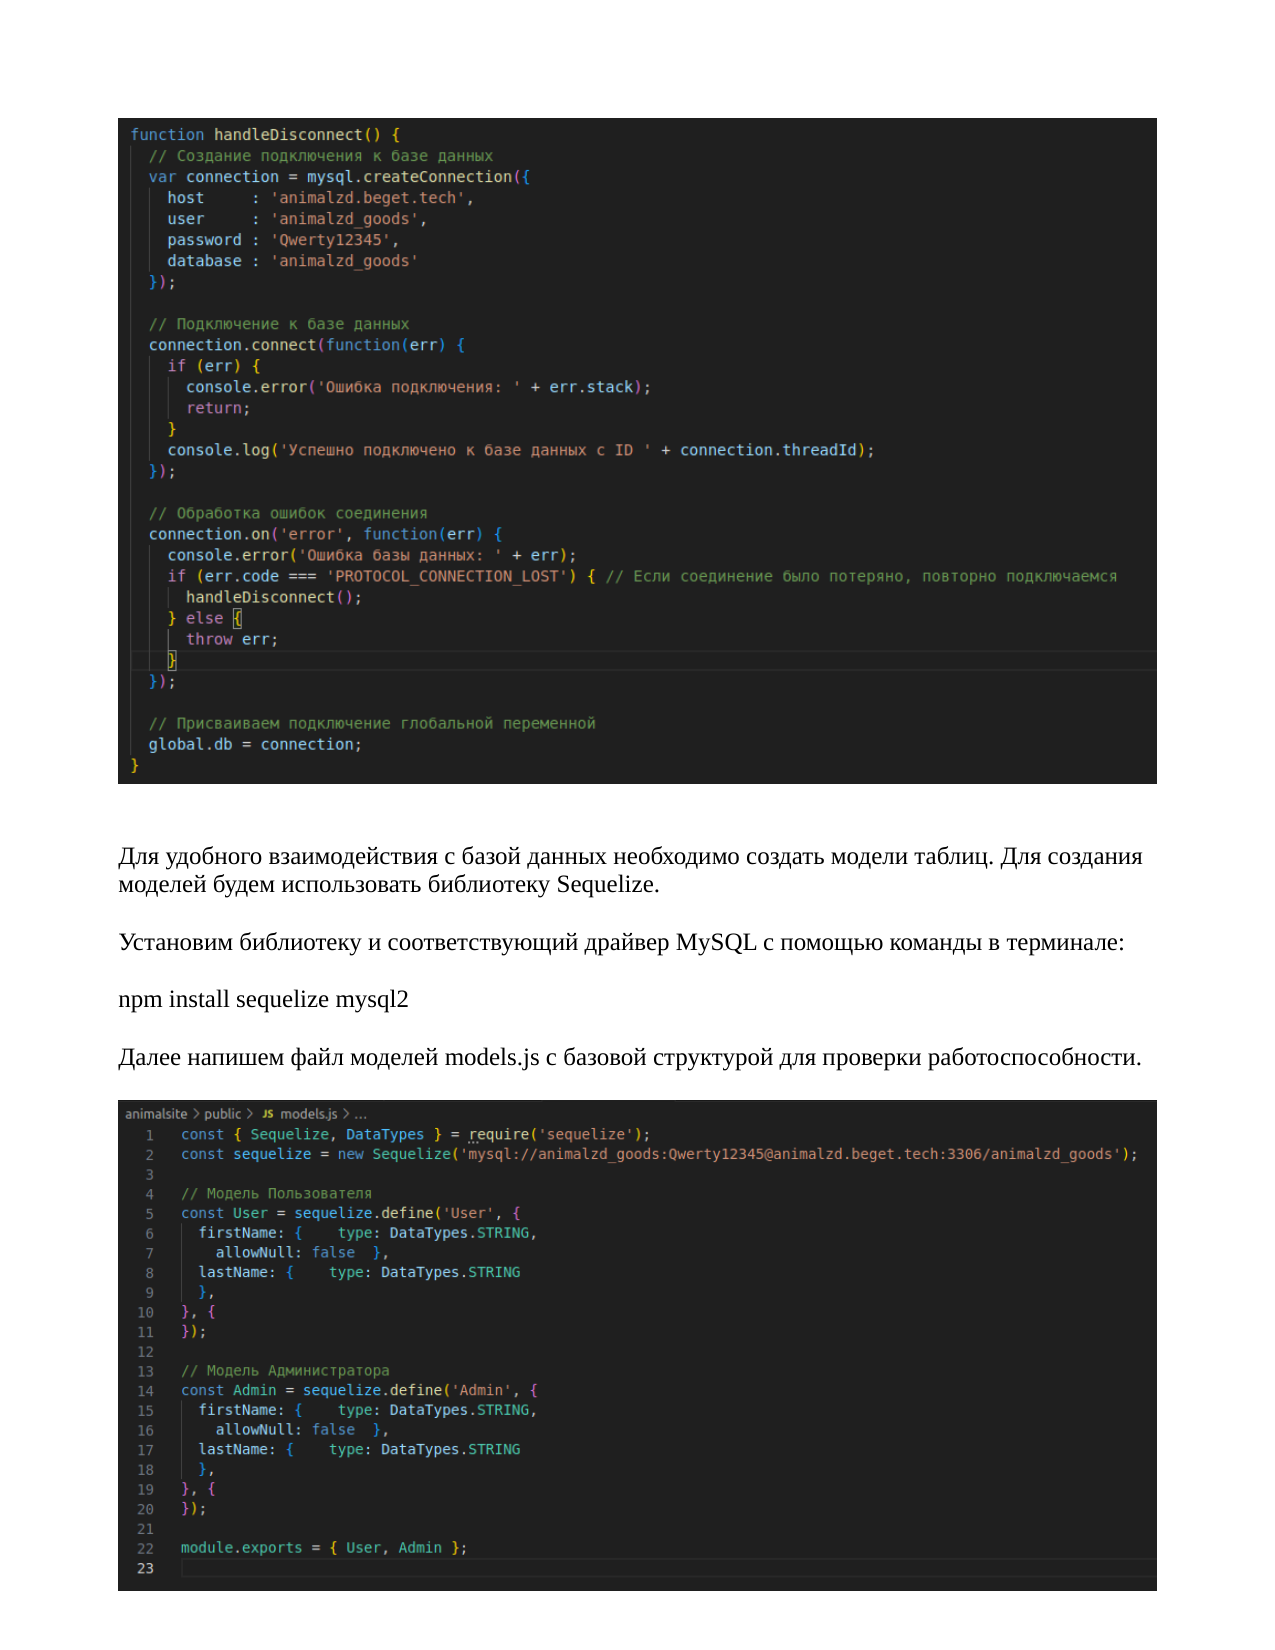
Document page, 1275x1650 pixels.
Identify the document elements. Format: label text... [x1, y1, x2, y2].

text Установим библиотеку и соответствующий драйвер MySQL с помощью команды в терминале: [118, 927, 1157, 956]
picture [118, 1100, 1157, 1591]
text Далее напишем файл моделей models.js с базовой структурой для проверки работоспособности. [118, 1042, 1157, 1071]
picture [118, 118, 1157, 784]
text Для удобного взаимодействия с базой данных необходимо создать модели таблиц. Для создания моделей будем использовать библиотеку Sequelize. [118, 841, 1157, 898]
text npm install sequelize mysql2 [118, 984, 1157, 1013]
